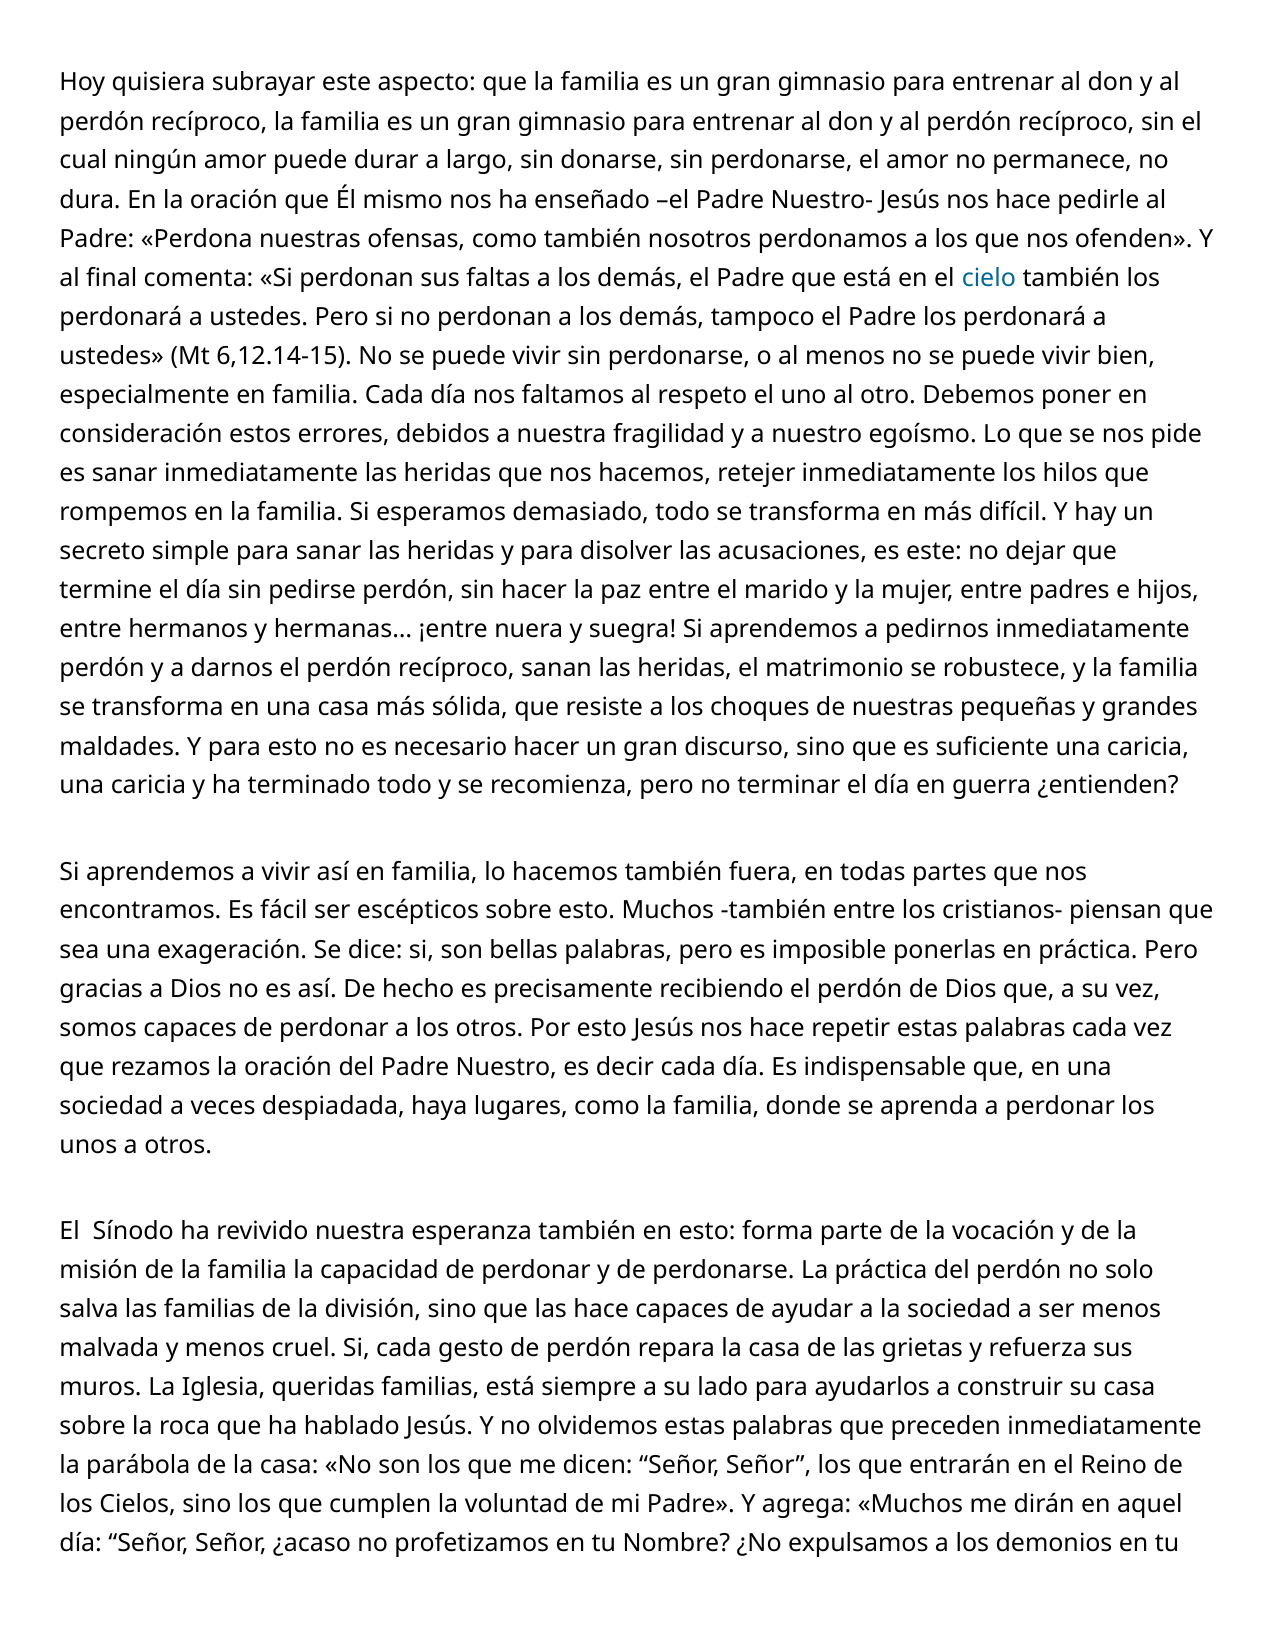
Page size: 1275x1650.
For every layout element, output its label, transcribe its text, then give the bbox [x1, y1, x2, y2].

text Si aprendemos a vivir así en familia, lo hacemos también fuera, en todas partes que nos encontramos. Es fácil ser escépticos sobre esto. Muchos -también entre los cristianos- piensan que sea una exageración. Se dice: si, son bellas palabras, pero es imposible ponerlas en práctica. Pero gracias a Dios no es así. De hecho es precisamente recibiendo el perdón de Dios que, a su vez, somos capaces de perdonar a los otros. Por esto Jesús nos hace repetir estas palabras cada vez que rezamos la oración del Padre Nuestro, es decir cada día. Es indispensable que, en una sociedad a veces despiadada, haya lugares, como la familia, donde se aprenda a perdonar los unos a otros. [59, 848, 1216, 1161]
text El Sínodo ha revivido nuestra esperanza también en esto: forma parte de la vocación y de la misión de la familia la capacidad de perdonar y de perdonarse. La práctica del perdón no solo salva las familias de la división, sino que las hace capaces de ayudar a la sociedad a ser menos malvada y menos cruel. Si, cada gesto de perdón repara la casa de las grietas y refuerza sus muros. La Iglesia, queridas familias, está siempre a su lado para ayudarlos a construir su casa sobre la roca que ha hablado Jesús. Y no olvidemos estas palabras que preceden inmediatamente la parábola de la casa: «No son los que me dicen: “Señor, Señor”, los que entrarán en el Reino de los Cielos, sino los que cumplen la voluntad de mi Padre». Y agrega: «Muchos me dirán en aquel día: “Señor, Señor, ¿acaso no profetizamos en tu Nombre? ¿No expulsamos a los demonios en tu [59, 1207, 1216, 1559]
text Hoy quisiera subrayar este aspecto: que la familia es un gran gimnasio para entrenar al don y al perdón recíproco, la familia es un gran gimnasio para entrenar al don y al perdón recíproco, sin el cual ningún amor puede durar a largo, sin donarse, sin perdonarse, el amor no permanece, no dura. En la oración que Él mismo nos ha enseñado –el Padre Nuestro- Jesús nos hace pedirle al Padre: «Perdona nuestras ofensas, como también nosotros perdonamos a los que nos ofenden». Y al final comenta: «Si perdonan sus faltas a los demás, el Padre que está en el cielo también los perdonará a ustedes. Pero si no perdonan a los demás, tampoco el Padre los perdonará a ustedes» (Mt 6,12.14-15). No se puede vivir sin perdonarse, o al menos no se puede vivir bien, especialmente en familia. Cada día nos faltamos al respeto el uno al otro. Debemos poner en consideración estos errores, debidos a nuestra fragilidad y a nuestro egoísmo. Lo que se nos pide es sanar inmediatamente las heridas que nos hacemos, retejer inmediatamente los hilos que rompemos en la familia. Si esperamos demasiado, todo se transforma en más difícil. Y hay un secreto simple para sanar las heridas y para disolver las acusaciones, es este: no dejar que termine el día sin pedirse perdón, sin hacer la paz entre el marido y la mujer, entre padres e hijos, entre hermanos y hermanas… ¡entre nuera y suegra! Si aprendemos a pedirnos inmediatamente perdón y a darnos el perdón recíproco, sanan las heridas, el matrimonio se robustece, y la familia se transforma en una casa más sólida, que resiste a los choques de nuestras pequeñas y grandes maldades. Y para esto no es necesario hacer un gran discurso, sino que es suficiente una caricia, una caricia y ha terminado todo y se recomienza, pero no terminar el día en guerra ¿entienden? [59, 59, 1216, 801]
